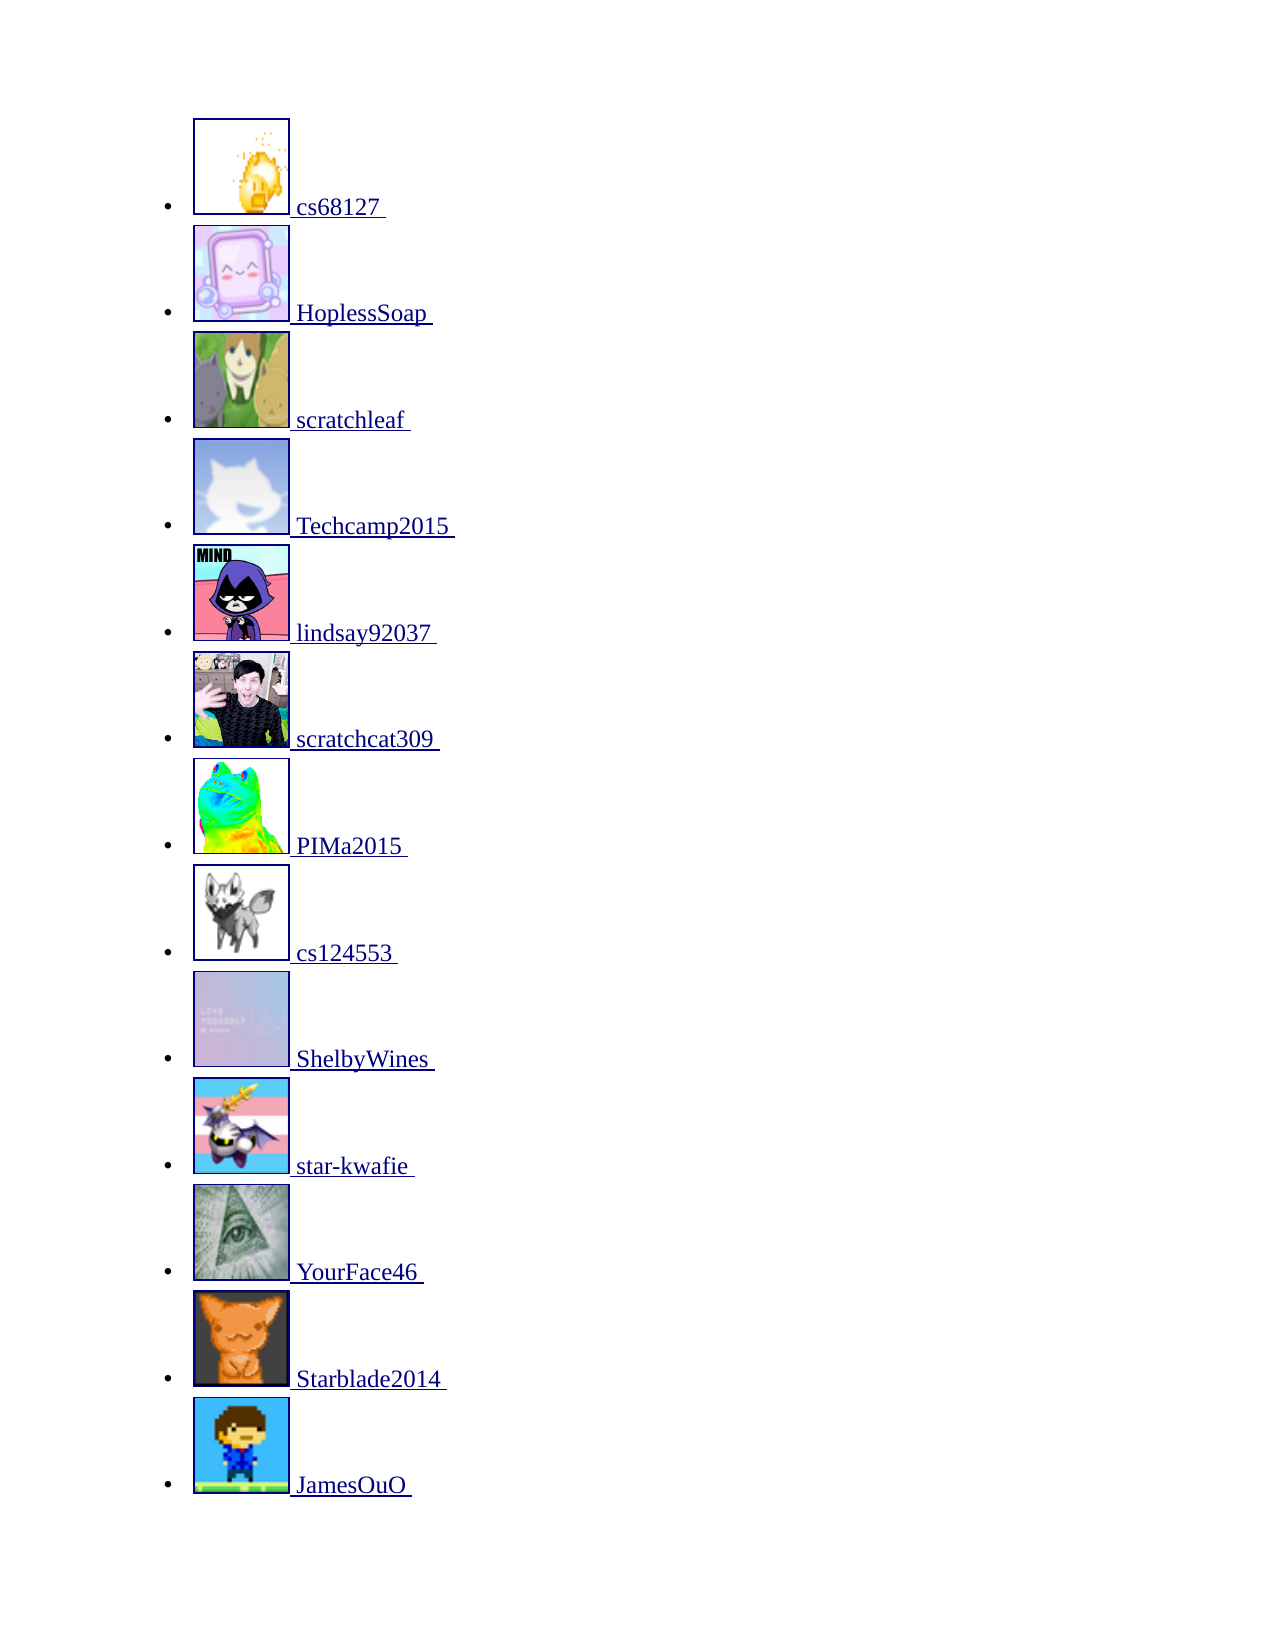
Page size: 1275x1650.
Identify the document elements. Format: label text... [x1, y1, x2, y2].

list Starblade2014 [164, 1290, 1157, 1393]
list cs124553 [164, 864, 1157, 966]
list PIMa2015 [164, 757, 1157, 860]
list ShelbyWines [164, 971, 1157, 1073]
picture [195, 759, 288, 853]
list lindsay92037 [164, 544, 1157, 647]
picture [195, 546, 288, 640]
picture [195, 333, 288, 427]
picture [195, 226, 288, 320]
list JamesOuO [164, 1397, 1157, 1499]
picture [195, 1079, 288, 1173]
list HoplessSoap [164, 225, 1157, 327]
picture [195, 972, 288, 1066]
picture [195, 120, 288, 213]
list Techcamp2015 [164, 438, 1157, 540]
list scratchcat309 [164, 651, 1157, 753]
list YourFace46 [164, 1184, 1157, 1286]
picture [195, 1292, 288, 1386]
list cs68127 [164, 118, 1157, 220]
picture [195, 653, 288, 746]
picture [195, 1185, 288, 1279]
picture [195, 440, 288, 533]
picture [195, 1398, 288, 1492]
picture [195, 866, 288, 959]
list scratchleaf [164, 331, 1157, 433]
list star-kwafie [164, 1077, 1157, 1179]
